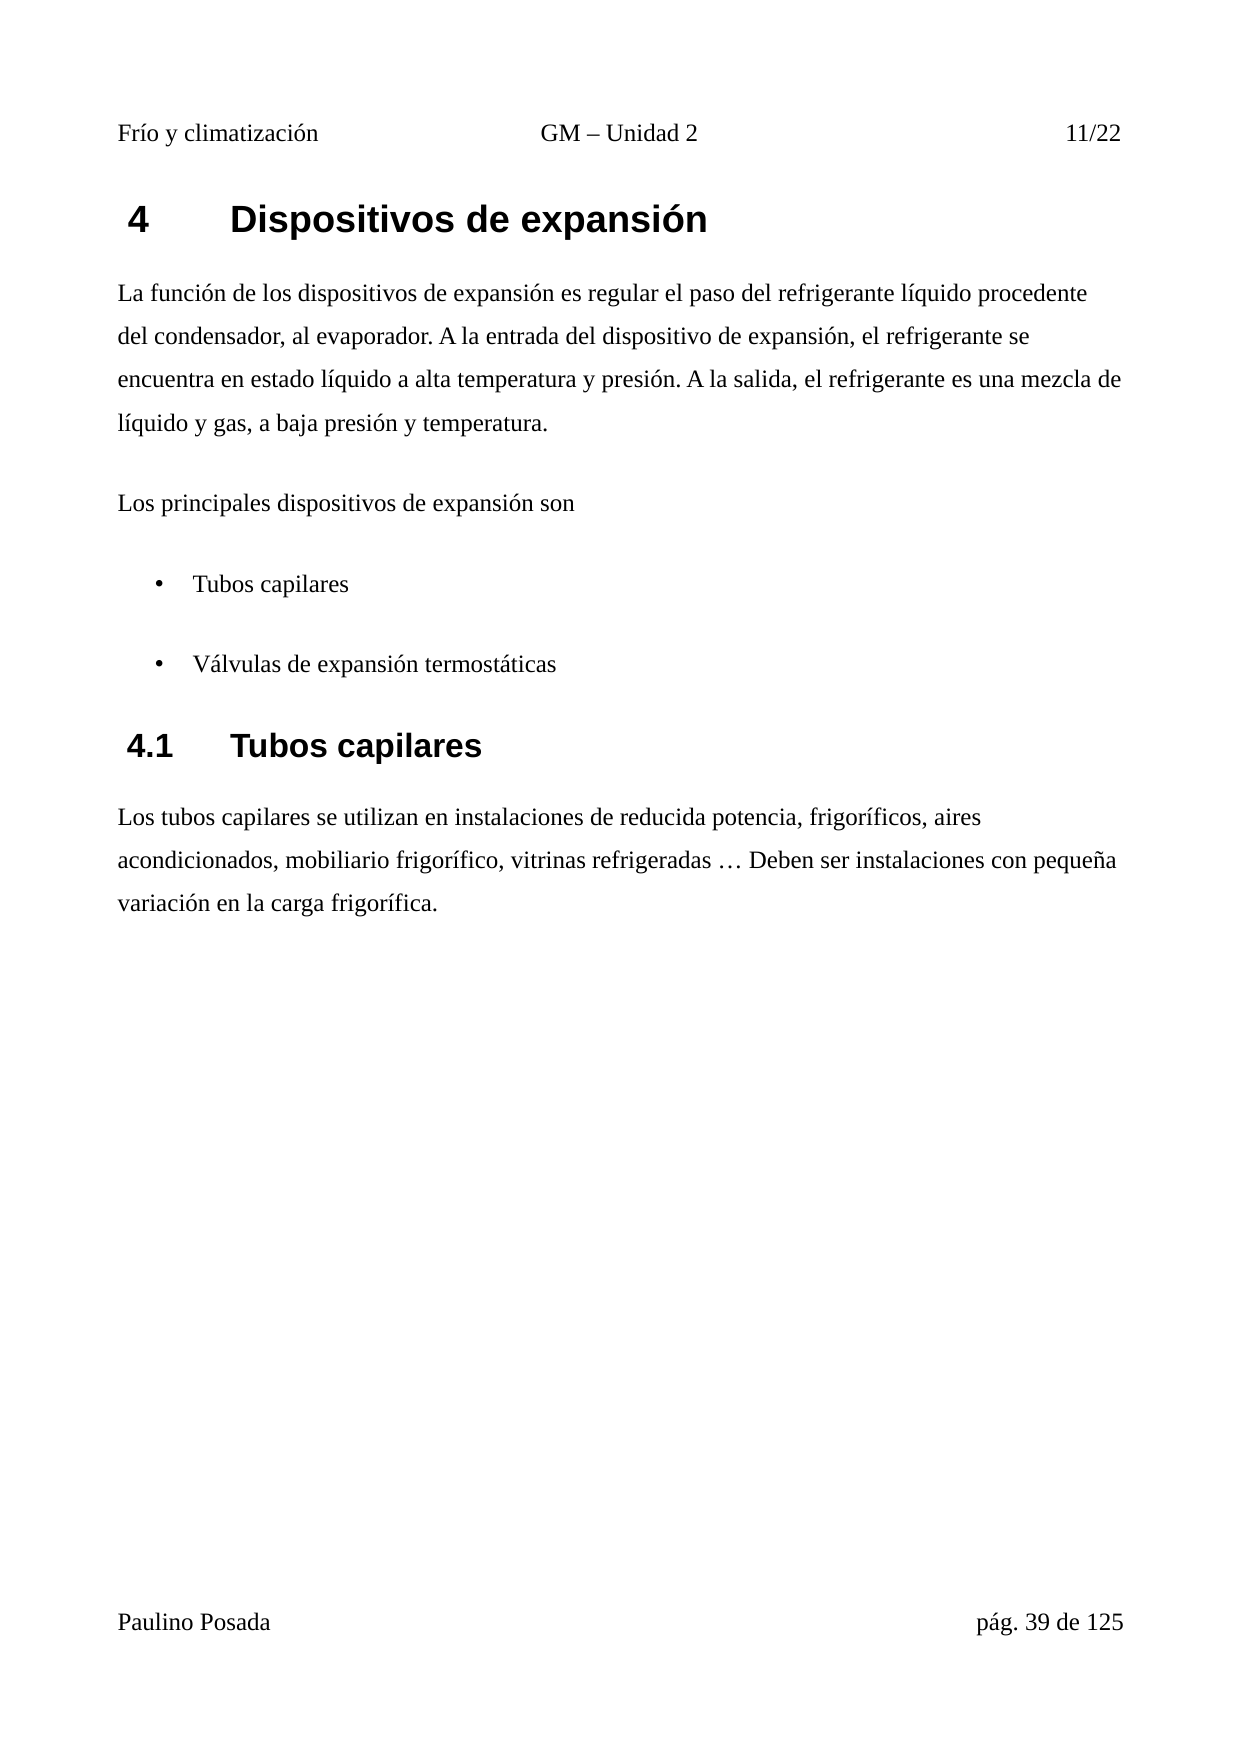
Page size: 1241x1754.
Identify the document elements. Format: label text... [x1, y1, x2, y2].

list Tubos capilares [155, 569, 1123, 598]
text La función de los dispositivos de expansión es regular el paso del refrigerante líquido procedente del condensador, al evaporador. A la entrada del dispositivo de expansión, el refrigerante se encuentra en estado líquido a alta temperatura y presión. A la salida, el refrigerante es una mezcla de líquido y gas, a baja presión y temperatura. [117, 278, 1123, 436]
subtitle Tubos capilares [117, 726, 1123, 765]
text Los tubos capilares se utilizan en instalaciones de reducida potencia, frigoríficos, aires acondicionados, mobiliario frigorífico, vitrinas refrigeradas … Deben ser instalaciones con pequeña variación en la carga frigorífica. [117, 802, 1123, 917]
subtitle Dispositivos de expansión [117, 197, 1123, 241]
text Los principales dispositivos de expansión son [117, 488, 1123, 517]
list Válvulas de expansión termostáticas [155, 649, 1123, 678]
